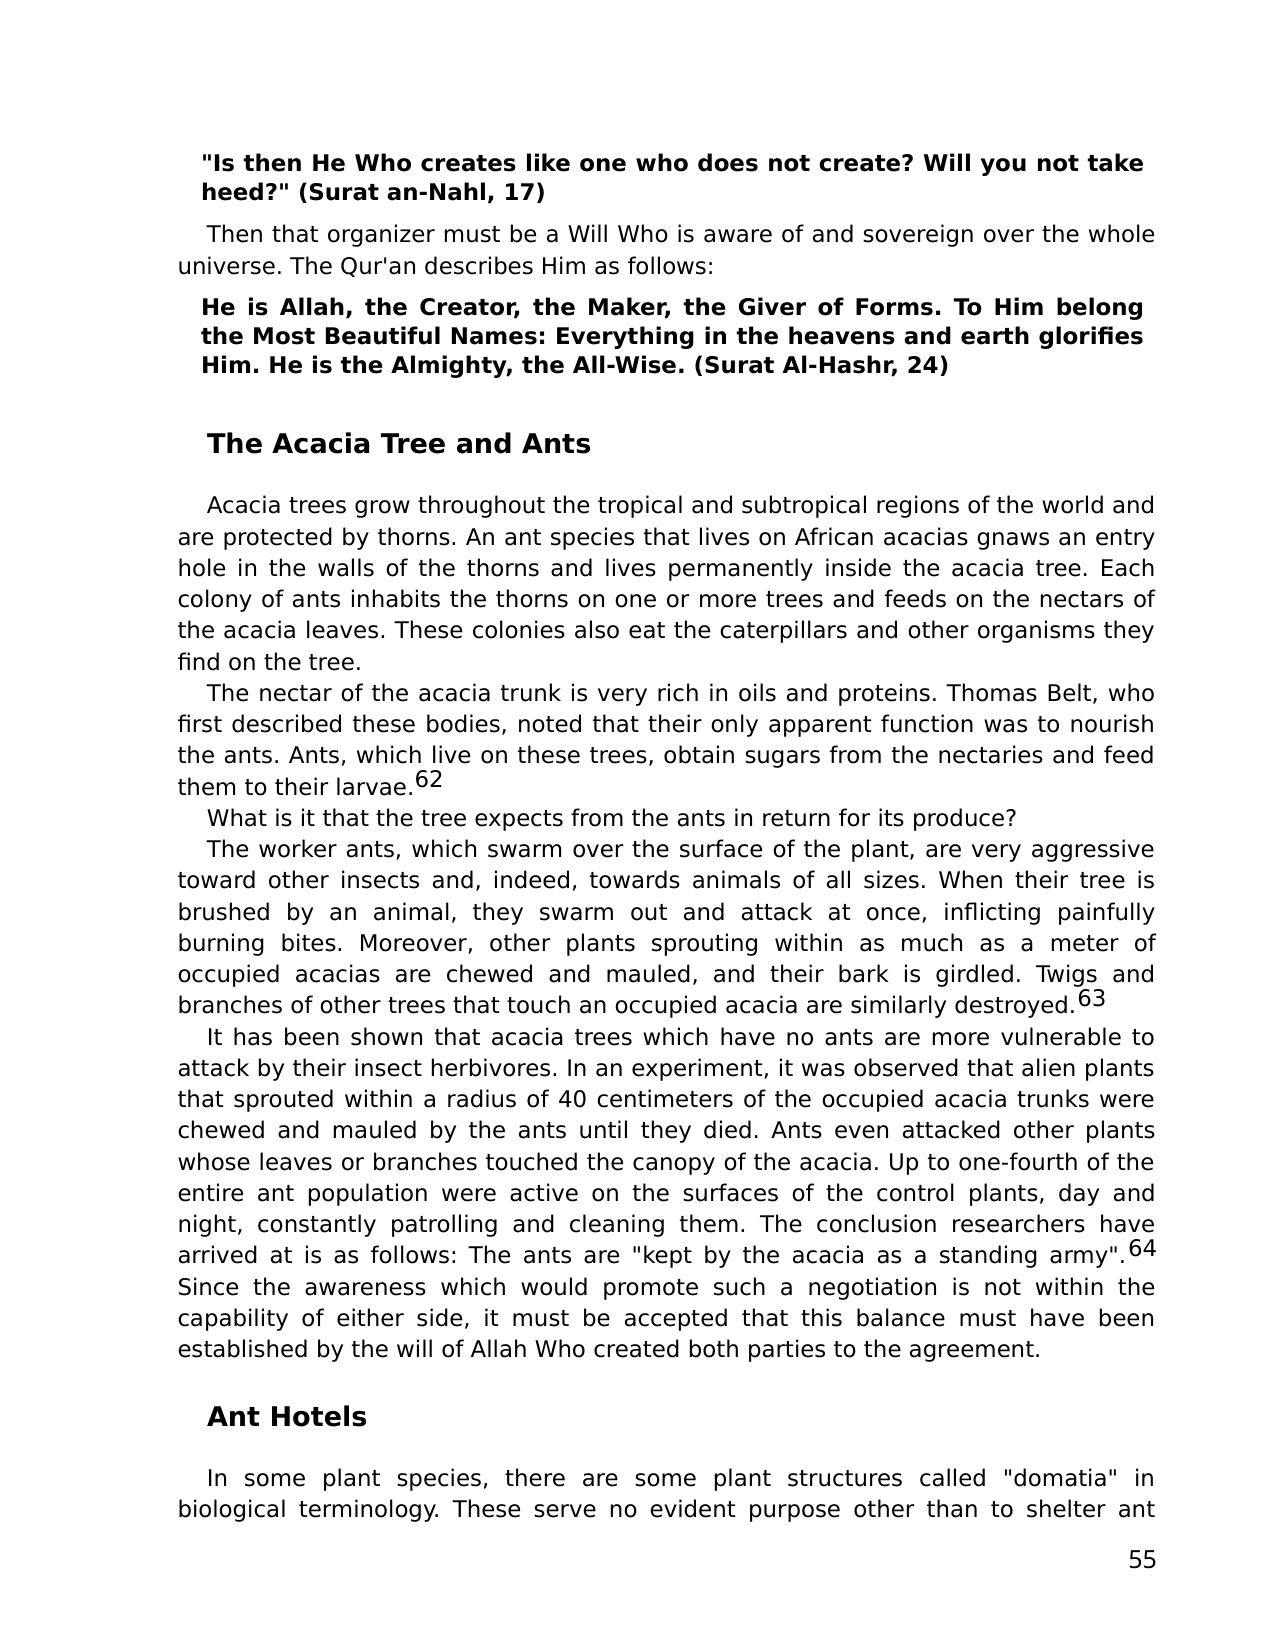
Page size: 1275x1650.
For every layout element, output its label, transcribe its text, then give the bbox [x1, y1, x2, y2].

text The worker ants, which swarm over the surface of the plant, are very aggressive toward other insects and, indeed, towards animals of all sizes. When their tree is brushed by an animal, they swarm out and attack at once, inflicting painfully burning bites. Moreover, other plants sprouting within as much as a meter of occupied acacias are chewed and mauled, and their bark is girdled. Twigs and branches of other trees that touch an occupied acacia are similarly destroyed.63 [177, 832, 1157, 1020]
text "Is then He Who creates like one who does not create? Will you not take heed?" (Surat an-Nahl, 17) [201, 148, 1145, 206]
text Acacia trees grow throughout the tropical and subtropical regions of the world and are protected by thorns. An ant species that lives on African acacias gnaws an entry hole in the walls of the thorns and lives permanently inside the acacia tree. Each colony of ants inhabits the thorns on one or more trees and feeds on the nectars of the acacia leaves. These colonies also eat the caterpillars and other organisms they find on the tree. [177, 489, 1157, 676]
text The Acacia Tree and Ants [177, 429, 1157, 460]
text The nectar of the acacia trunk is very rich in oils and proteins. Thomas Belt, who first described these bodies, noted that their only apparent function was to nourish the ants. Ants, which live on these trees, obtain sugars from the nectaries and feed them to their larvae.62 [177, 676, 1157, 801]
text What is it that the tree expects from the ants in return for its produce? [177, 801, 1157, 832]
text In some plant species, there are some plant structures called "domatia" in biological terminology. These serve no evident purpose other than to shelter ant [177, 1461, 1157, 1523]
text Ant Hotels [177, 1401, 1157, 1433]
text It has been shown that acacia trees which have no ants are more vulnerable to attack by their insect herbivores. In an experiment, it was observed that alien plants that sprouted within a radius of 40 centimeters of the occupied acacia trunks were chewed and mauled by the ants until they died. Ants even attacked other plants whose leaves or branches touched the canopy of the acacia. Up to one-fourth of the entire ant population were active on the surfaces of the control plants, day and night, constantly patrolling and cleaning them. The conclusion researchers have arrived at is as follows: The ants are "kept by the acacia as a standing army".64 Since the awareness which would promote such a negotiation is not within the capability of either side, it must be accepted that this balance must have been established by the will of Allah Who created both parties to the agreement. [177, 1020, 1157, 1364]
text Then that organizer must be a Will Who is aware of and sovereign over the whole universe. The Qur'an describes Him as follows: [177, 218, 1157, 280]
text He is Allah, the Creator, the Maker, the Giver of Forms. To Him belong the Most Beautiful Names: Everything in the heavens and earth glorifies Him. He is the Almighty, the All-Wise. (Surat Al-Hashr, 24) [201, 292, 1145, 379]
